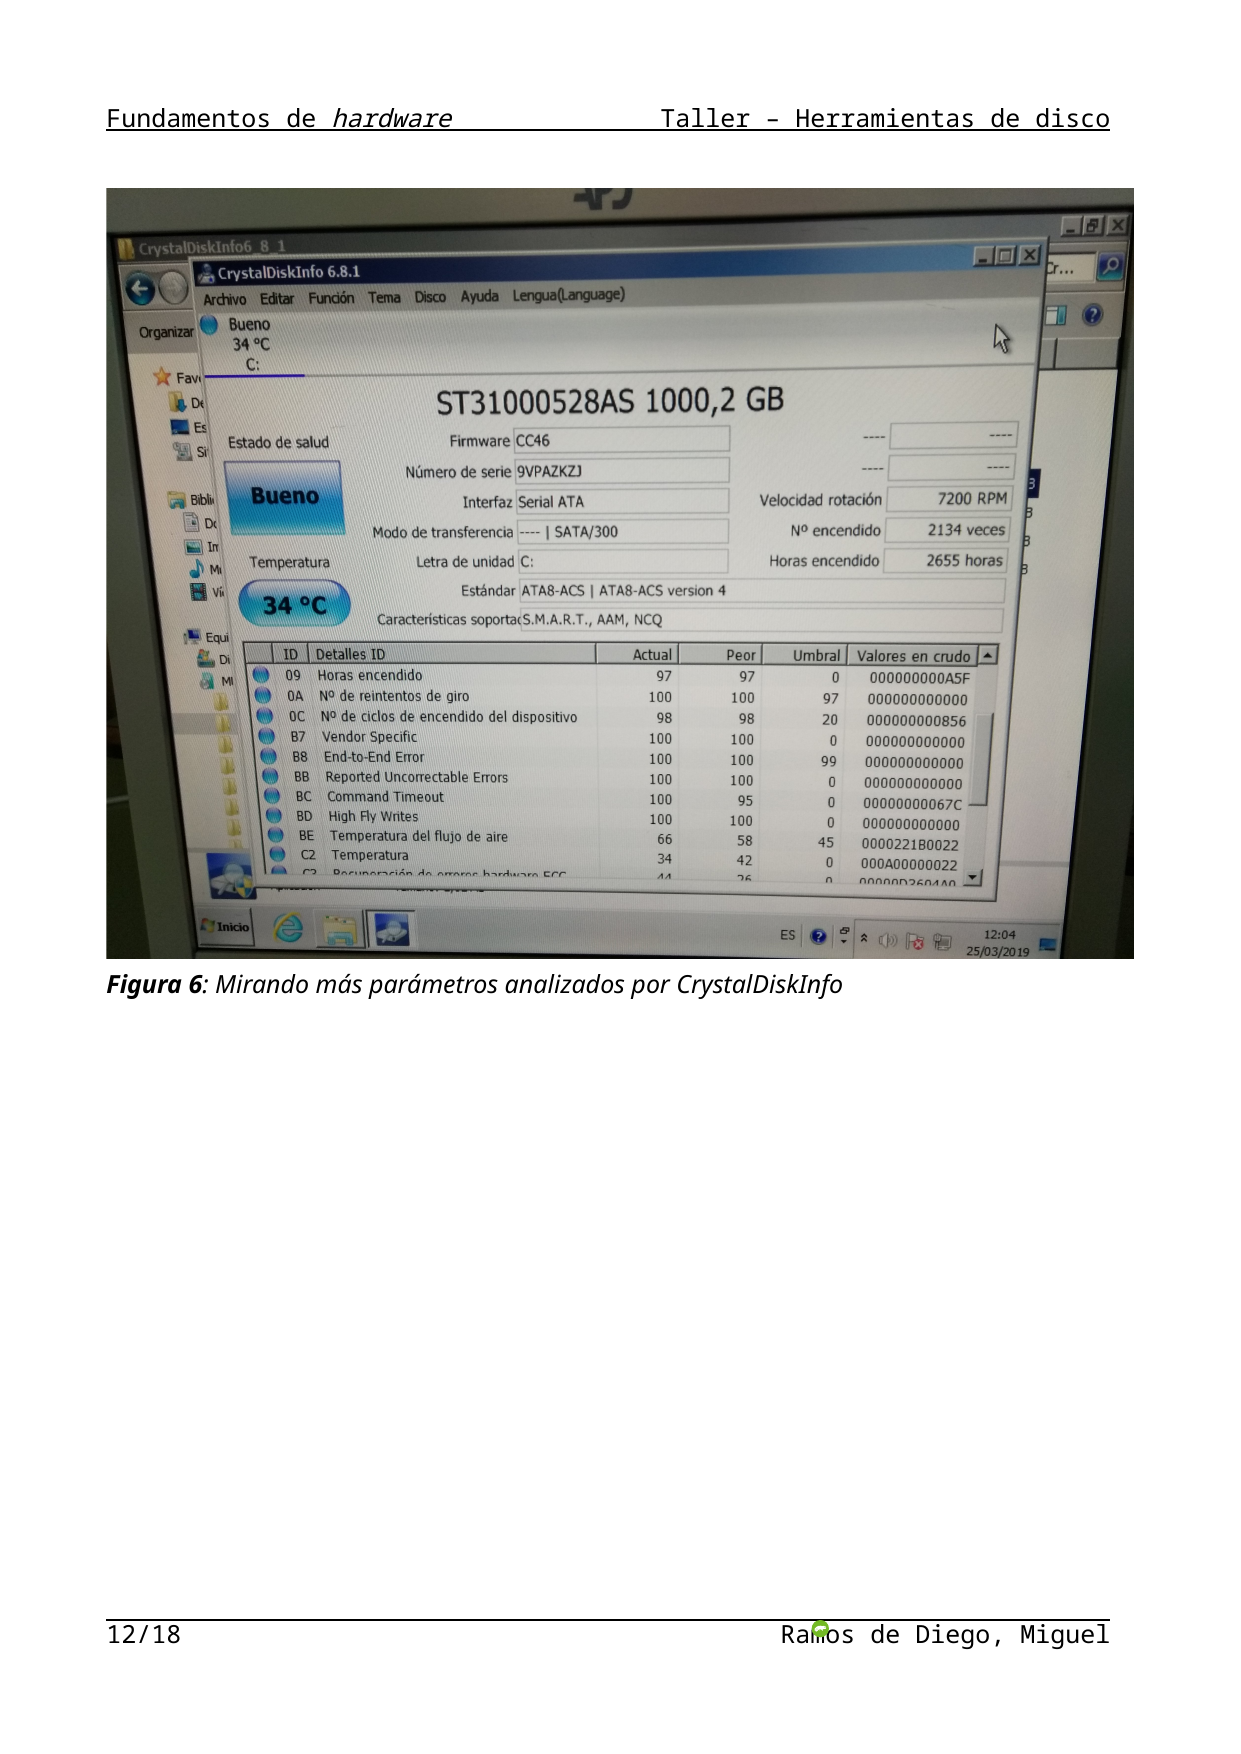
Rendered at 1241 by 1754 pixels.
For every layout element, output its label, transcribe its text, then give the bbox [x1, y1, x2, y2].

text Figura 6: Mirando más parámetros analizados por CrystalDiskInfo [106, 959, 1134, 1000]
picture [106, 188, 1134, 959]
